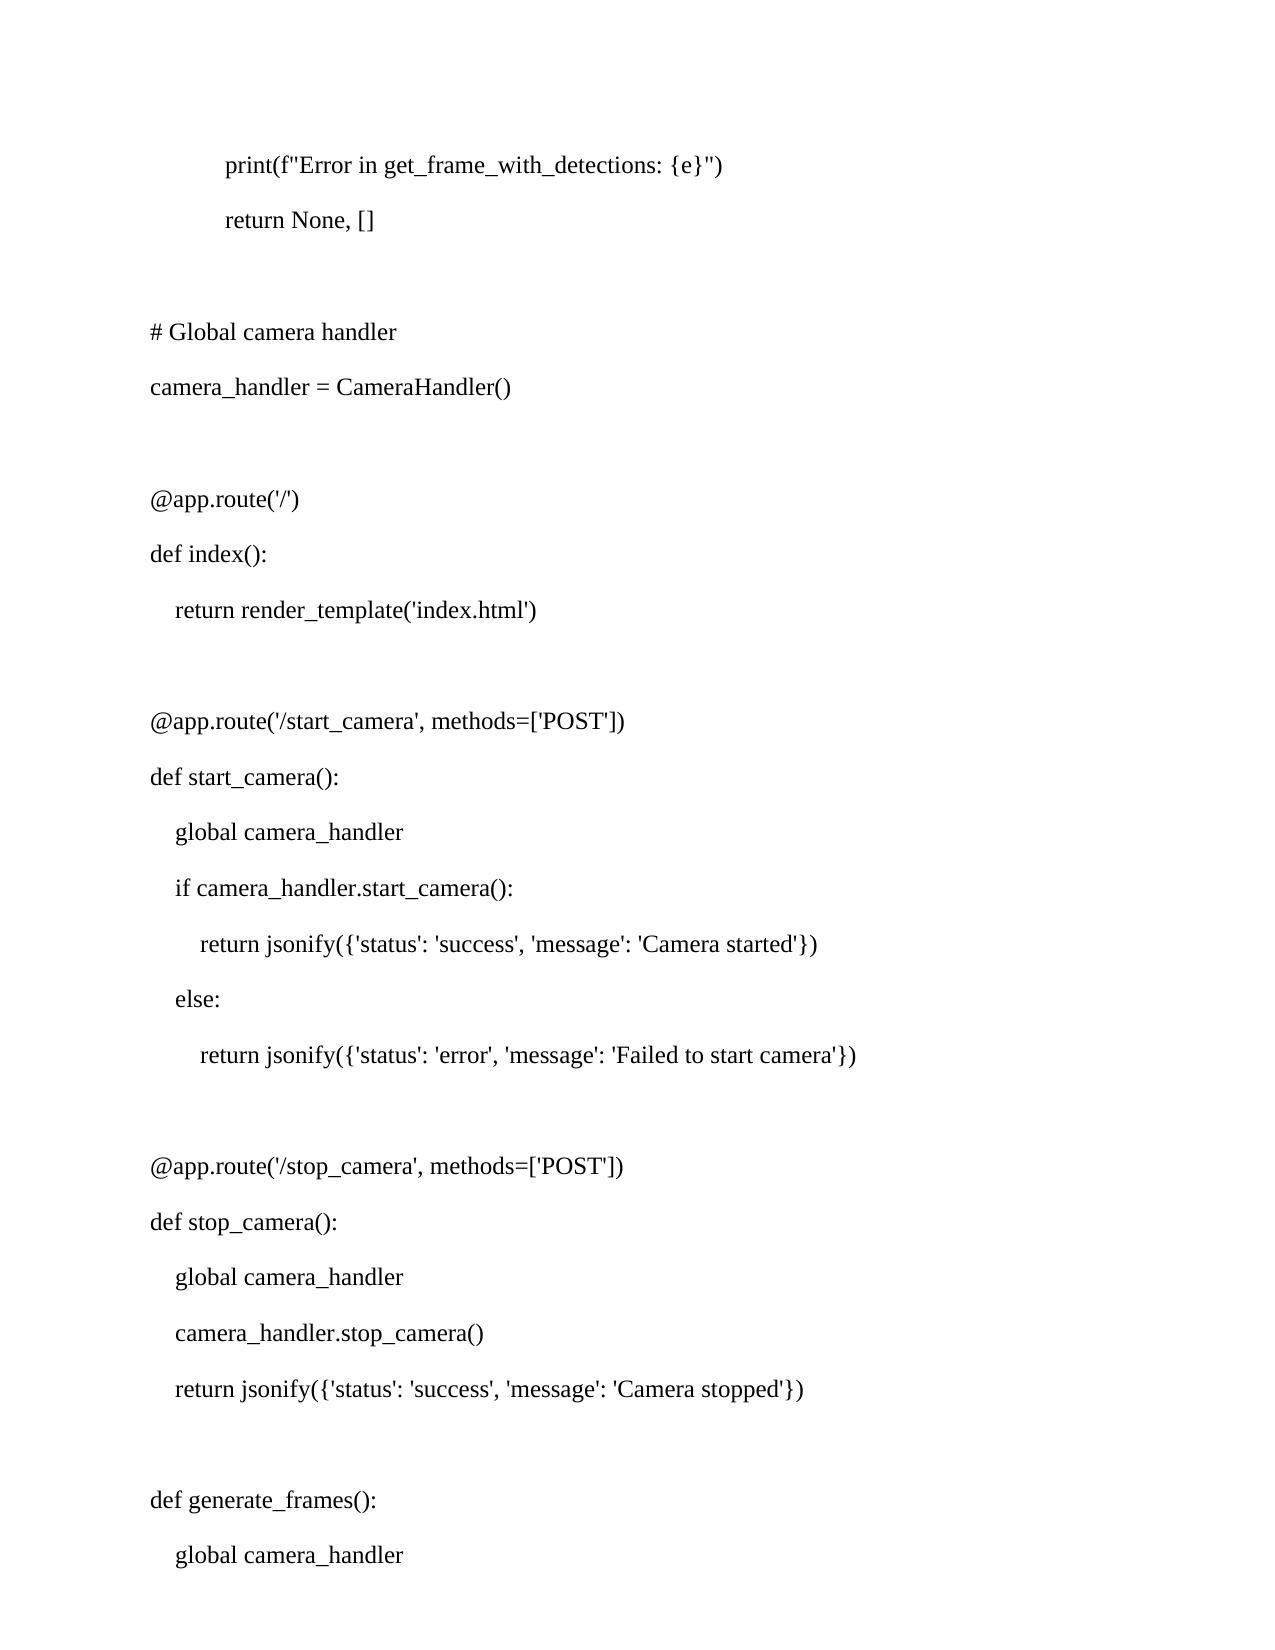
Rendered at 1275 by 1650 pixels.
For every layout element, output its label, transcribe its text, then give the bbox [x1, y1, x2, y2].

text return render_template('index.html') [150, 595, 1125, 624]
text def start_camera(): [150, 762, 1125, 791]
text camera_handler = CameraHandler() [150, 372, 1125, 401]
text def generate_frames(): [150, 1485, 1125, 1514]
text @app.route('/') [150, 484, 1125, 512]
text else: [150, 984, 1125, 1013]
text if camera_handler.start_camera(): [150, 873, 1125, 902]
text global camera_handler [150, 817, 1125, 846]
text global camera_handler [150, 1262, 1125, 1291]
text @app.route('/start_camera', methods=['POST']) [150, 706, 1125, 735]
text camera_handler.stop_camera() [150, 1318, 1125, 1347]
text def index(): [150, 539, 1125, 568]
text def stop_camera(): [150, 1207, 1125, 1236]
text # Global camera handler [150, 317, 1125, 346]
text global camera_handler [150, 1541, 1125, 1569]
text print(f"Error in get_frame_with_detections: {e}") [150, 150, 1125, 179]
text @app.route('/stop_camera', methods=['POST']) [150, 1151, 1125, 1180]
text return jsonify({'status': 'error', 'message': 'Failed to start camera'}) [150, 1040, 1125, 1069]
text return None, [] [150, 206, 1125, 234]
text return jsonify({'status': 'success', 'message': 'Camera stopped'}) [150, 1374, 1125, 1402]
text return jsonify({'status': 'success', 'message': 'Camera started'}) [150, 929, 1125, 957]
